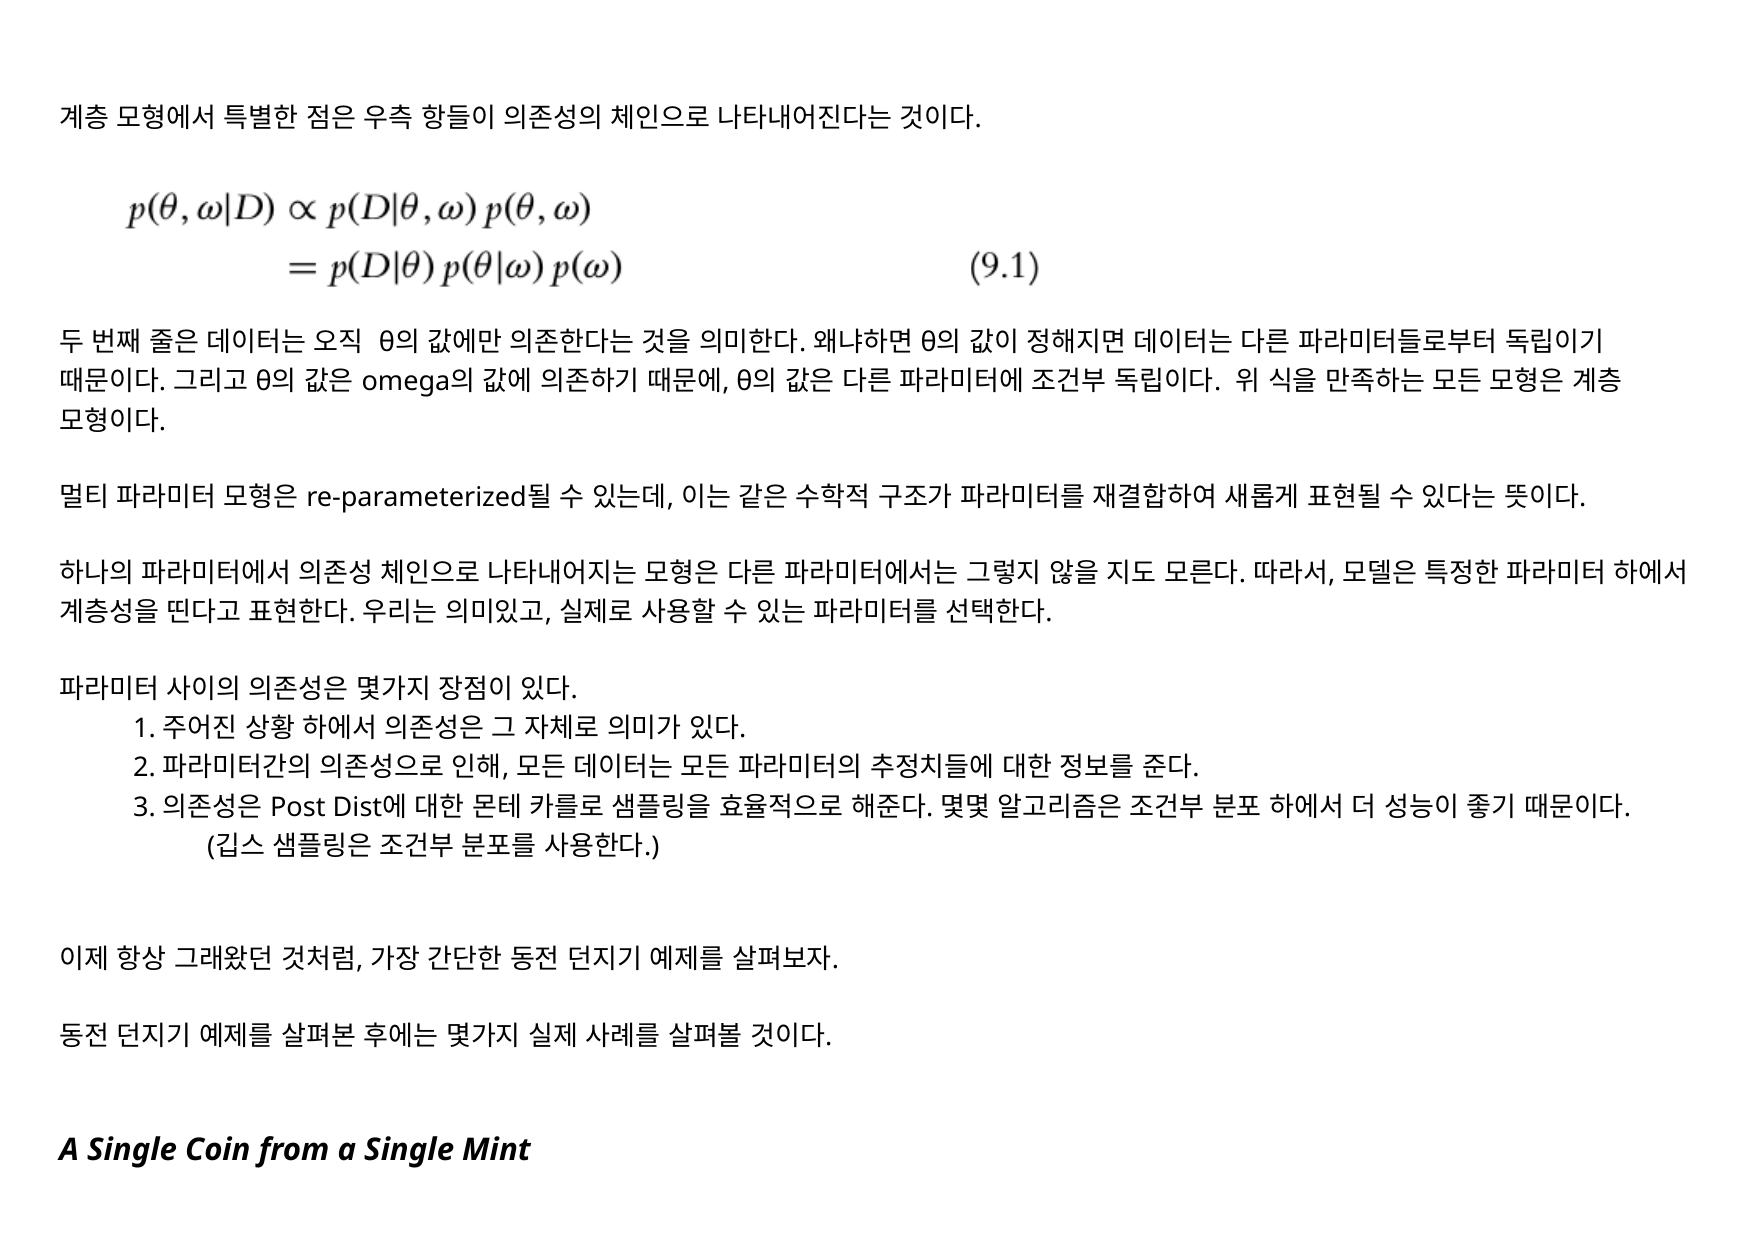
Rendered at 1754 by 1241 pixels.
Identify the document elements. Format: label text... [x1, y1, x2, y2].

text 두 번째 줄은 데이터는 오직 θ의 값에만 의존한다는 것을 의미한다. 왜냐하면 θ의 값이 정해지면 데이터는 다른 파라미터들로부터 독립이기 때문이다. 그리고 θ의 값은 omega의 값에 의존하기 때문에, θ의 값은 다른 파라미터에 조건부 독립이다. 위 식을 만족하는 모든 모형은 계층 모형이다. [59, 320, 1695, 438]
text 하나의 파라미터에서 의존성 체인으로 나타내어지는 모형은 다른 파라미터에서는 그렇지 않을 지도 모른다. 따라서, 모델은 특정한 파라미터 하에서 계층성을 띤다고 표현한다. 우리는 의미있고, 실제로 사용할 수 있는 파라미터를 선택한다. [59, 551, 1695, 630]
text 계층 모형에서 특별한 점은 우측 항들이 의존성의 체인으로 나타내어진다는 것이다. [59, 96, 1695, 135]
text A Single Coin from a Single Mint [59, 1127, 1695, 1169]
text 3. 의존성은 Post Dist에 대한 몬테 카를로 샘플링을 효율적으로 해준다. 몇몇 알고리즘은 조건부 분포 하에서 더 성능이 좋기 때문이다. [59, 785, 1695, 824]
text 1. 주어진 상황 하에서 의존성은 그 자체로 의미가 있다. [59, 706, 1695, 745]
text 멀티 파라미터 모형은 re-parameterized될 수 있는데, 이는 같은 수학적 구조가 파라미터를 재결합하여 새롭게 표현될 수 있다는 뜻이다. [59, 475, 1695, 514]
text (깁스 샘플링은 조건부 분포를 사용한다.) [59, 824, 1695, 863]
text 동전 던지기 예제를 살펴본 후에는 몇가지 실제 사례를 살펴볼 것이다. [59, 1013, 1695, 1053]
text 2. 파라미터간의 의존성으로 인해, 모든 데이터는 모든 파라미터의 추정치들에 대한 정보를 준다. [59, 745, 1695, 785]
text 이제 항상 그래왔던 것처럼, 가장 간단한 동전 던지기 예제를 살펴보자. [59, 937, 1695, 977]
picture [105, 172, 1067, 309]
text 파라미터 사이의 의존성은 몇가지 장점이 있다. [59, 667, 1695, 706]
